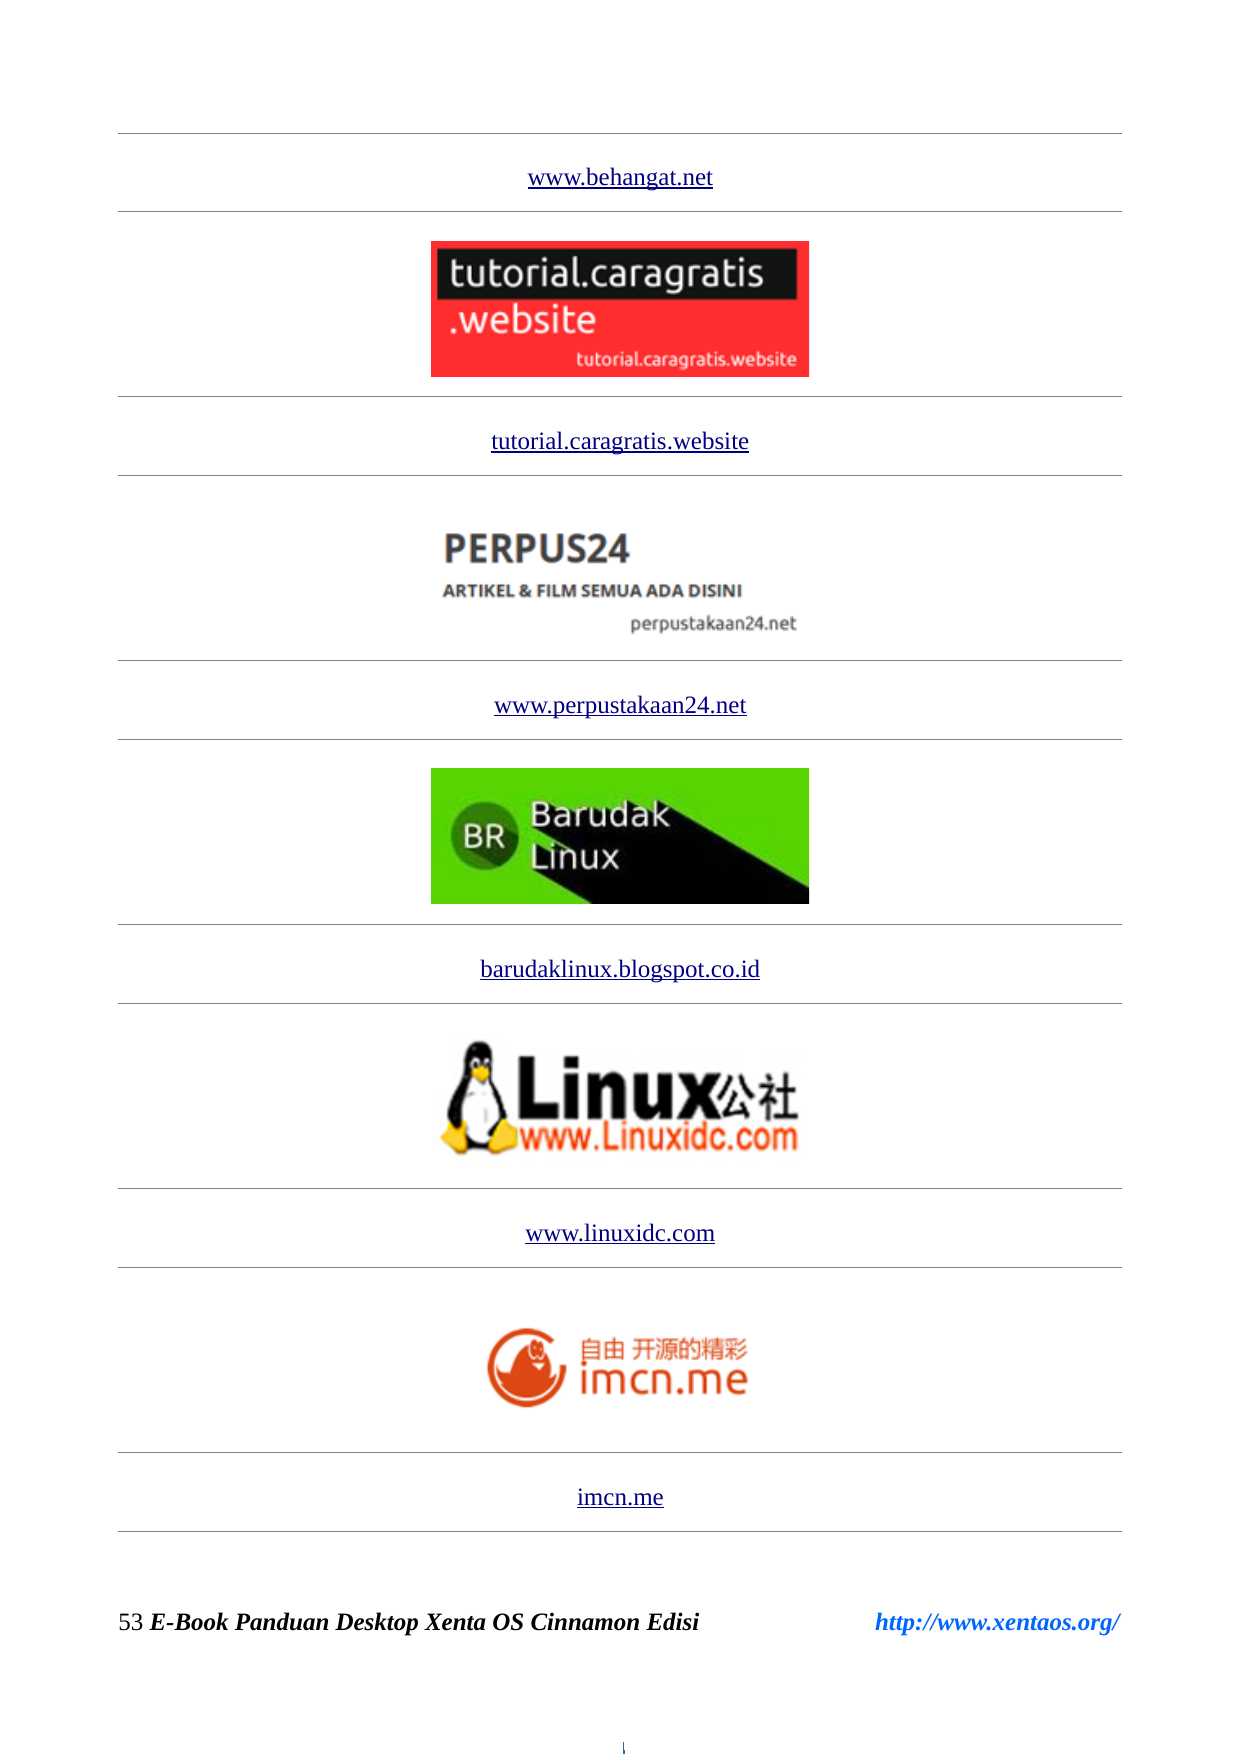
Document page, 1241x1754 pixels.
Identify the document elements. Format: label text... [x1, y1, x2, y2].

picture [431, 1032, 810, 1168]
text www.behangat.net [118, 162, 1122, 191]
text www.linuxidc.com [118, 1218, 1122, 1246]
picture [431, 768, 810, 904]
picture [431, 504, 810, 641]
picture [431, 241, 810, 377]
text barudaklinux.blogspot.co.id [118, 954, 1122, 983]
text www.perpustakaan24.net [118, 690, 1122, 719]
picture [431, 1296, 810, 1432]
text imcn.me [118, 1482, 1122, 1510]
text tutorial.caragratis.website [118, 426, 1122, 455]
